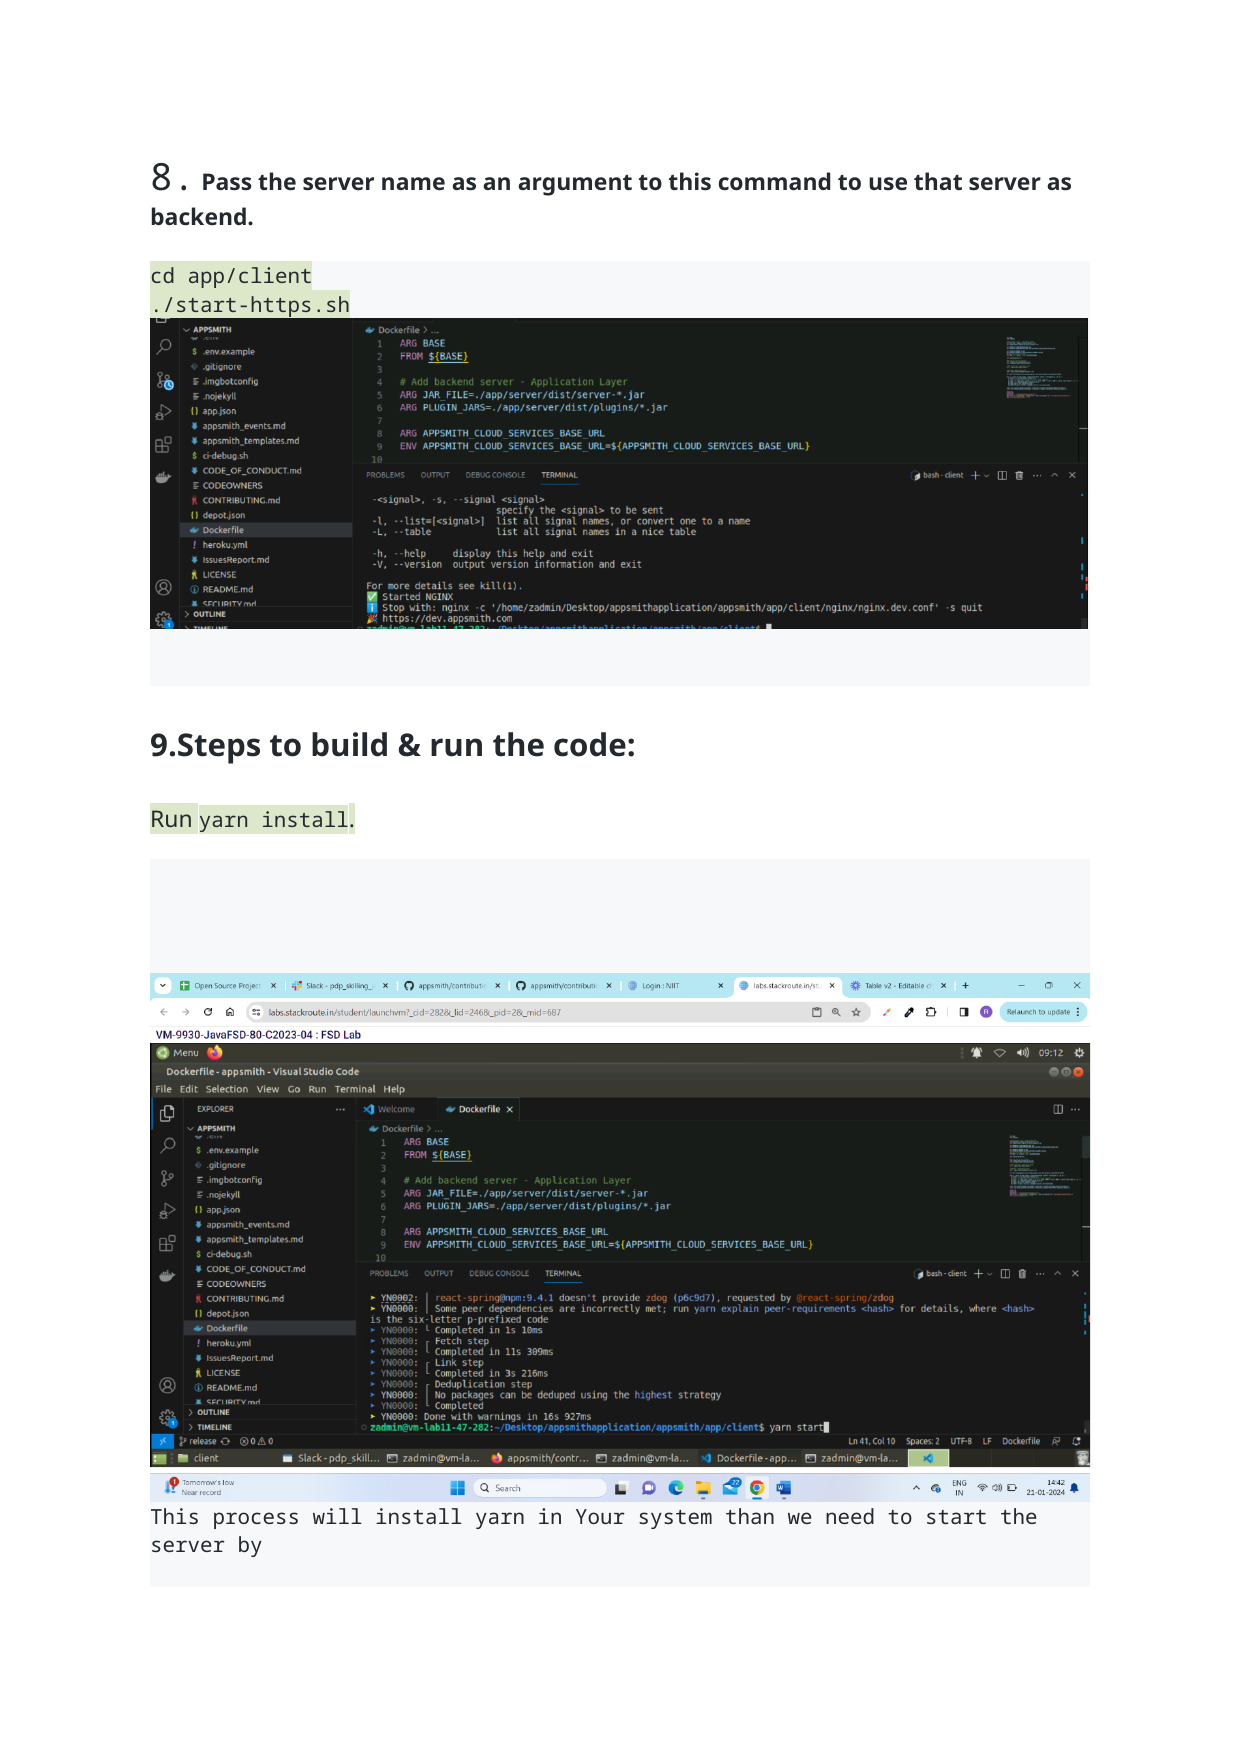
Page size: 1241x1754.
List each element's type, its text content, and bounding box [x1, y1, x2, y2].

subtitle 9.Steps to build & run the code: [150, 723, 1090, 766]
text 8. Pass the server name as an argument to this command to use that server as backend. [150, 150, 1090, 232]
text cd app/client [150, 261, 1090, 290]
picture [150, 318, 1087, 629]
text This process will install yarn in Your system than we need to start the server by [150, 1502, 1090, 1559]
subtitle Run yarn install. [150, 803, 1090, 834]
text ./start-https.sh [150, 290, 1090, 318]
picture [150, 973, 1091, 1502]
